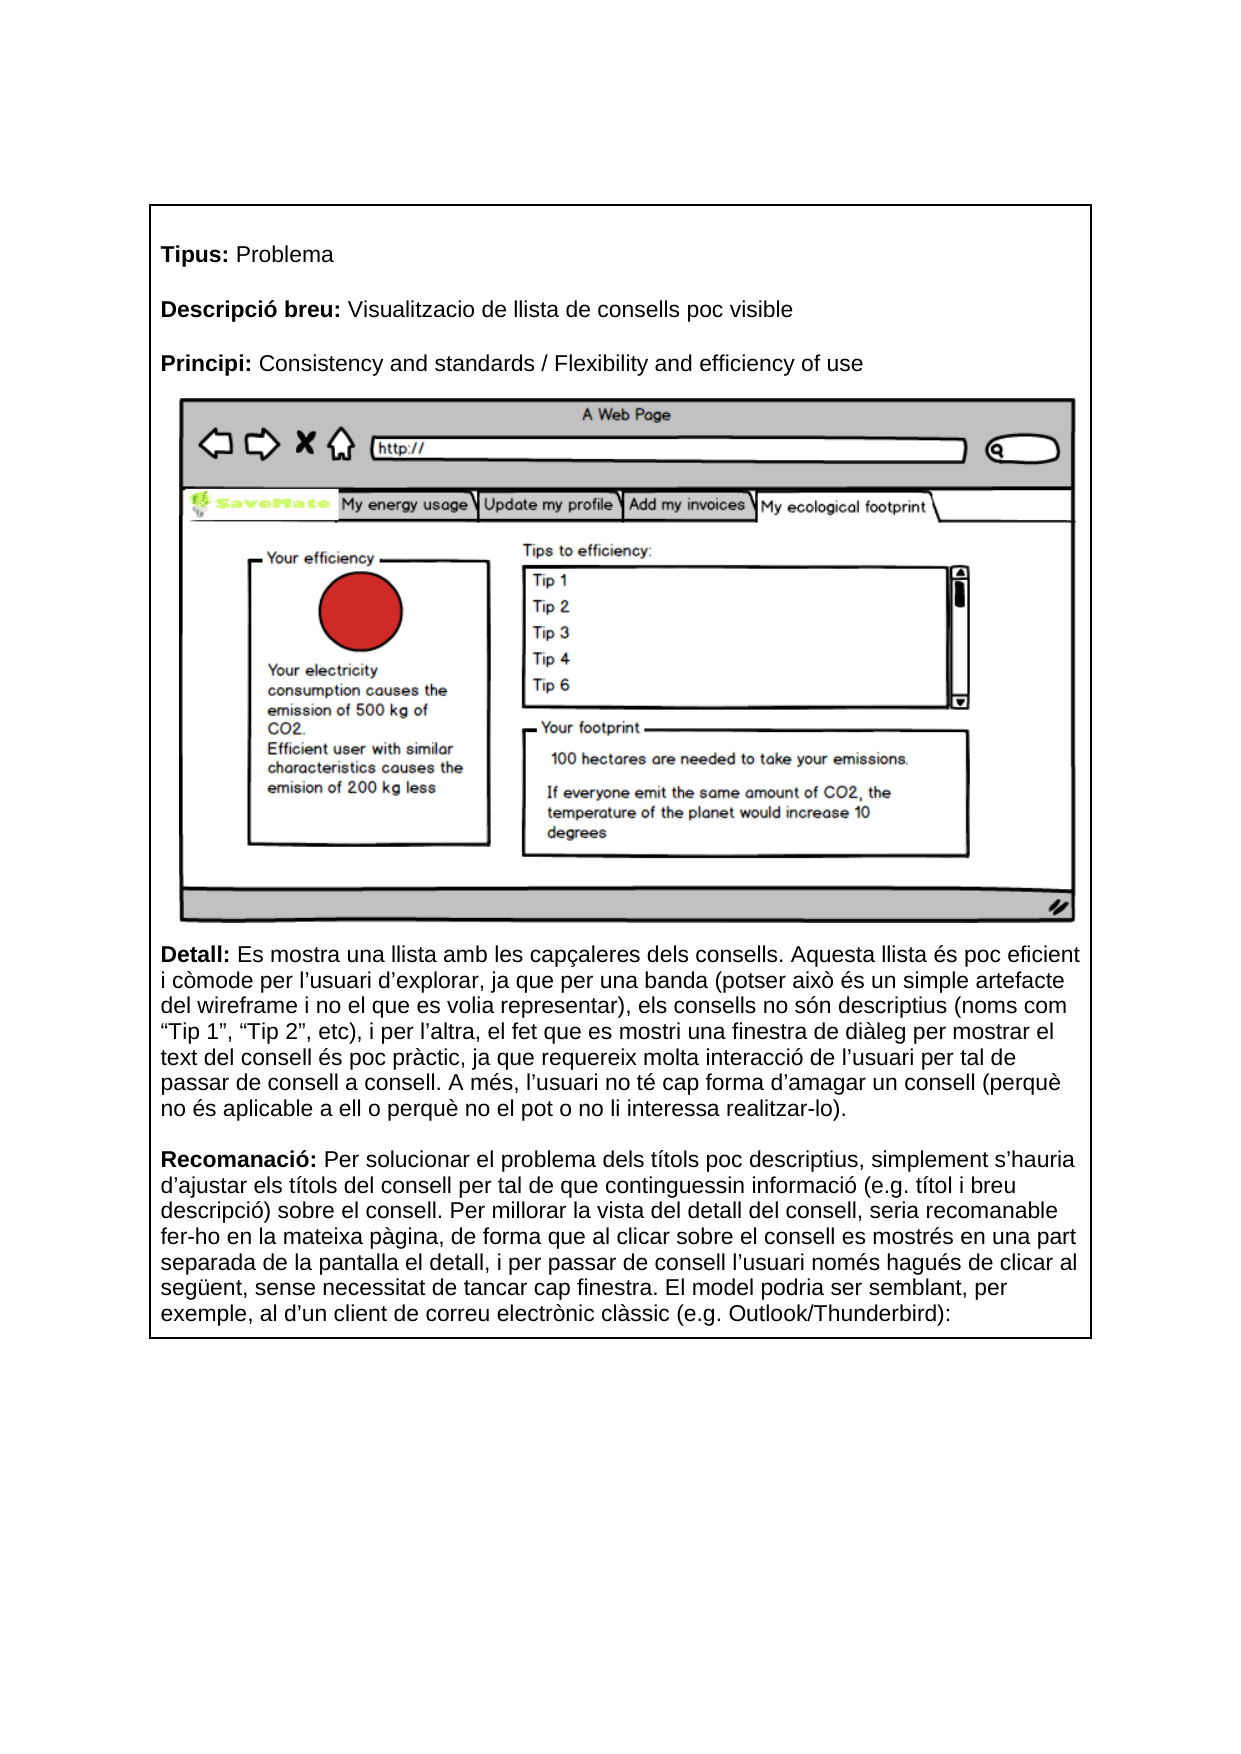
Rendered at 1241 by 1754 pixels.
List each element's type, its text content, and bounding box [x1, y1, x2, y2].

table_header Tipus: Problema Descripció breu: Visualitzacio de llista de consells poc visible Principi: Consistency and standards / Flexibility and efficiency of use Detall: Es mostra una llista amb les capçaleres dels consells. Aquesta llista és poc eficient i còmode per l’usuari d’explorar, ja que per una banda (potser això és un simple artefacte del wireframe i no el que es volia representar), els consells no són descriptius (noms com “Tip 1”, “Tip 2”, etc), i per l’altra, el fet que es mostri una finestra de diàleg per mostrar el text del consell és poc pràctic, ja que requereix molta interacció de l’usuari per tal de passar de consell a consell. A més, l’usuari no té cap forma d’amagar un consell (perquè no és aplicable a ell o perquè no el pot o no li interessa realitzar-lo). Recomanació: Per solucionar el problema dels títols poc descriptius, simplement s’hauria d’ajustar els títols del consell per tal de que continguessin informació (e.g. títol i breu descripció) sobre el consell. Per millorar la vista del detall del consell, seria recomanable fer-ho en la mateixa pàgina, de forma que al clicar sobre el consell es mostrés en una part separada de la pantalla el detall, i per passar de consell l’usuari només hagués de clicar al següent, sense necessitat de tancar cap finestra. El model podria ser semblant, per exemple, al d’un client de correu electrònic clàssic (e.g. Outlook/Thunderbird): [151, 206, 1090, 1337]
picture [179, 398, 1076, 923]
